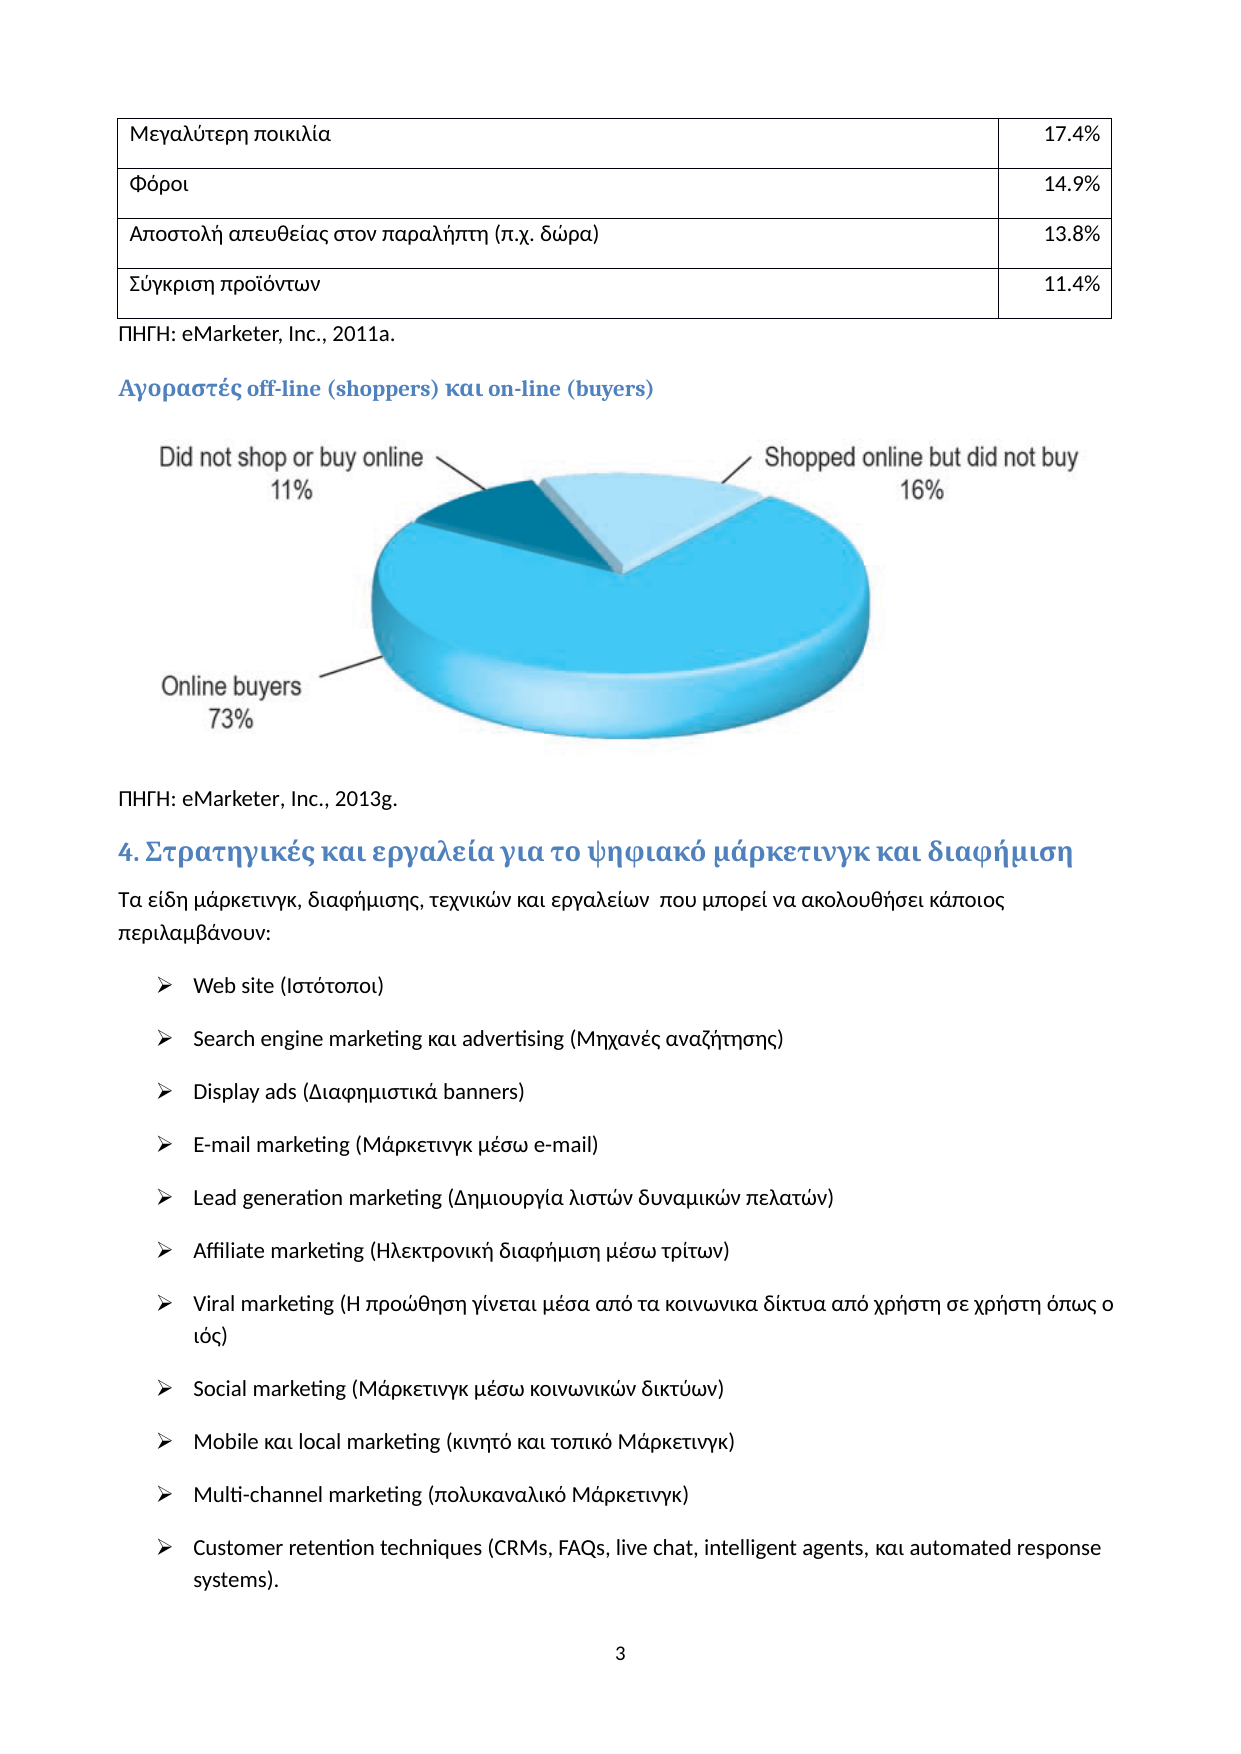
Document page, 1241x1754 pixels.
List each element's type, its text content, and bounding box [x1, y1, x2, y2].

table_cell Σύγκριση προϊόντων [118, 269, 998, 318]
table_cell 11.4% [999, 269, 1111, 318]
list Multi-channel marketing (πολυκαναλικό Μάρκετινγκ) [156, 1480, 1122, 1508]
list Viral marketing (Η προώθηση γίνεται μέσα από τα κοινωνικα δίκτυα από χρήστη σε χρήστη όπως ο ιός) [156, 1289, 1122, 1349]
subtitle Αγοραστές off-line (shoppers) και on-line (buyers) [118, 376, 1122, 402]
list Lead generation marketing (Δημιουργία λιστών δυναμικών πελατών) [156, 1183, 1122, 1211]
list Affiliate marketing (Ηλεκτρονική διαφήμιση μέσω τρίτων) [156, 1236, 1122, 1264]
list E-mail marketing (Μάρκετινγκ μέσω e-mail) [156, 1130, 1122, 1158]
table_cell Μεγαλύτερη ποικιλία [118, 119, 998, 168]
list Customer retention techniques (CRMs, FAQs, live chat, intelligent agents, και automated response systems). [156, 1533, 1122, 1593]
table_cell 13.8% [999, 219, 1111, 268]
list Display ads (Διαφημιστικά banners) [156, 1077, 1122, 1105]
text ΠΗΓΗ: eMarketer, Inc., 2011a. [118, 319, 1122, 347]
table_cell Αποστολή απευθείας στον παραλήπτη (π.χ. δώρα) [118, 219, 998, 268]
list Web site (Ιστότοποι) [156, 971, 1122, 999]
list Mobile και local marketing (κινητό και τοπικό Μάρκετινγκ) [156, 1427, 1122, 1455]
subtitle 4. Στρατηγικές και εργαλεία για το ψηφιακό μάρκετινγκ και διαφήμιση [118, 837, 1122, 868]
text Τα είδη μάρκετινγκ, διαφήμισης, τεχνικών και εργαλείων που μπορεί να ακολουθήσει κάποιος περιλαμβάνουν: [118, 886, 1122, 946]
list Social marketing (Μάρκετινγκ μέσω κοινωνικών δικτύων) [156, 1374, 1122, 1402]
text ΠΗΓΗ: eMarketer, Inc., 2013g. [118, 784, 1122, 812]
table_cell Φόροι [118, 169, 998, 218]
list Search engine marketing και advertising (Μηχανές αναζήτησης) [156, 1024, 1122, 1052]
table_cell 17.4% [999, 119, 1111, 168]
table_cell 14.9% [999, 169, 1111, 218]
